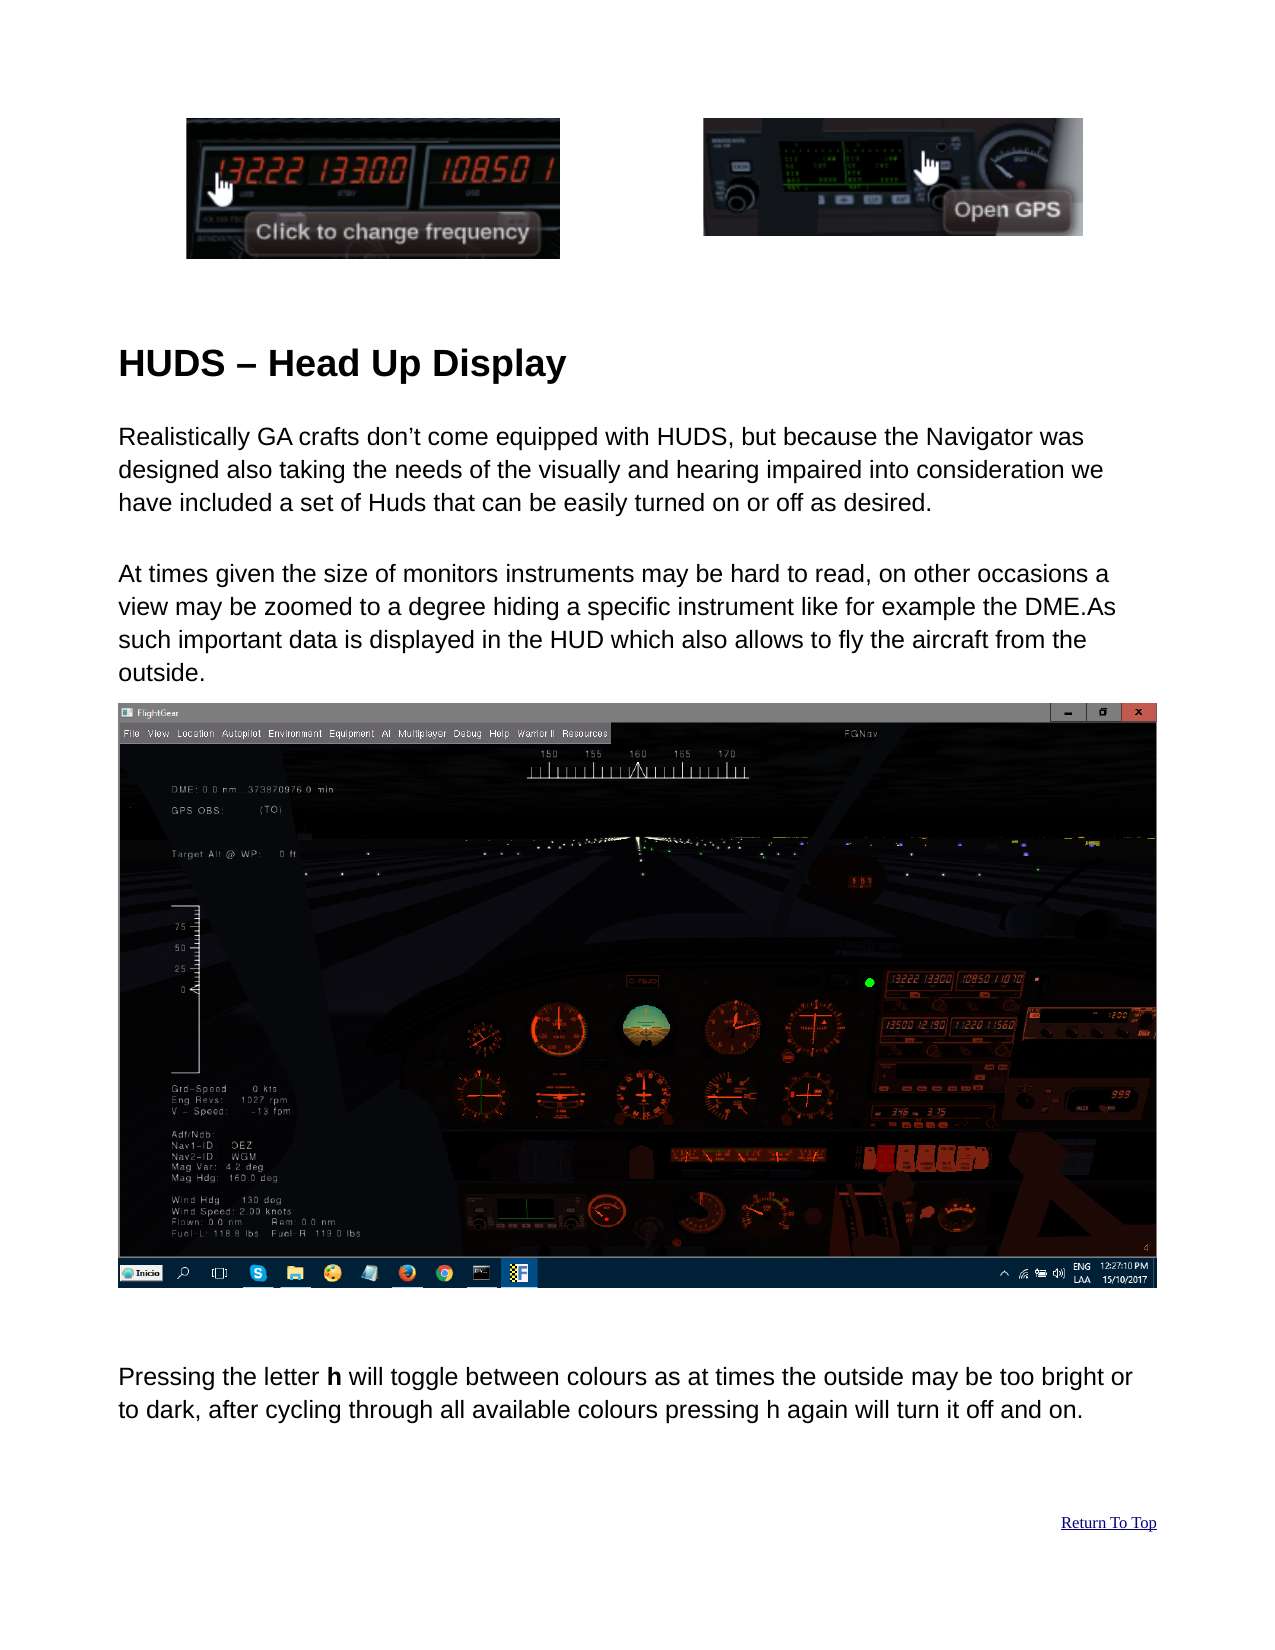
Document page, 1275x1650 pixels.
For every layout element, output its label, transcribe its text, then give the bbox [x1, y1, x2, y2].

picture [186, 118, 560, 259]
text Pressing the letter h will toggle between colours as at times the outside may be too bright or to dark, after cycling through all available colours pressing h again will turn it off and on. [118, 1362, 1157, 1424]
table_cell [117, 288, 630, 316]
text Realistically GA crafts don’t come equipped with HUDS, but because the Navigator was designed also taking the needs of the visually and hearing impaired into consideration we have included a set of Huds that can be easily turned on or off as desired. [118, 422, 1157, 517]
picture [703, 118, 1083, 236]
table_cell [630, 288, 1156, 316]
subtitle HUDS – Head Up Display [118, 341, 1157, 385]
text At times given the size of monitors instruments may be hard to read, on other occasions a view may be zoomed to a degree hiding a specific instrument like for example the DME.As such important data is displayed in the HUD which also allows to fly the aircraft from the outside. [118, 559, 1157, 687]
table_cell [117, 118, 630, 287]
table_cell [630, 118, 1156, 287]
picture [118, 703, 1157, 1288]
